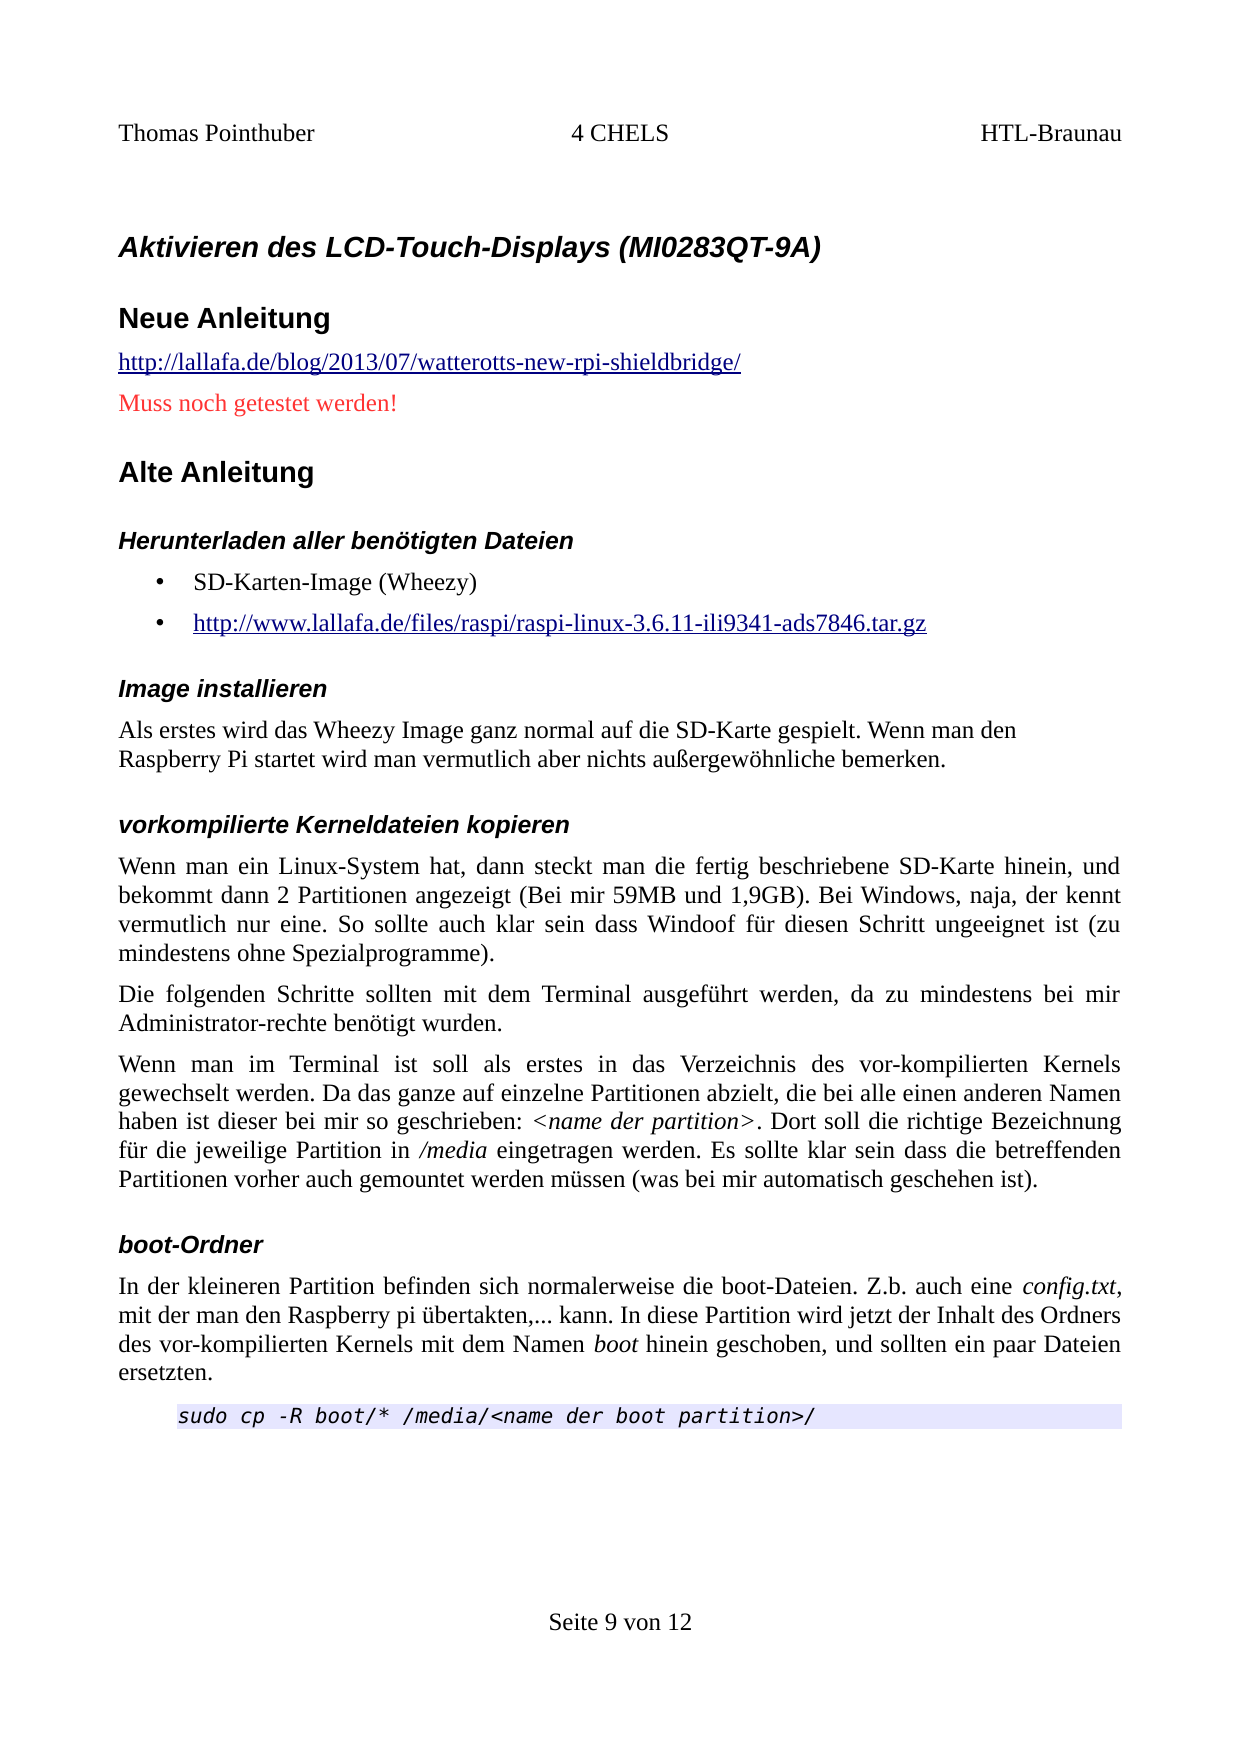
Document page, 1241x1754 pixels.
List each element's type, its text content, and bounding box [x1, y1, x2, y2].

subtitle vorkompilierte Kerneldateien kopieren [118, 810, 1122, 839]
text Wenn man ein Linux-System hat, dann steckt man die fertig beschriebene SD-Karte hinein, und bekommt dann 2 Partitionen angezeigt (Bei mir 59MB und 1,9GB). Bei Windows, naja, der kennt vermutlich nur eine. So sollte auch klar sein dass Windoof für diesen Schritt ungeeignet ist (zu mindestens ohne Spezialprogramme). [118, 851, 1122, 966]
text sudo cp -R boot/* /media/<name der boot partition>/ [177, 1404, 1122, 1429]
list http://www.lallafa.de/files/raspi/raspi-linux-3.6.11-ili9341-ads7846.tar.gz [156, 608, 1122, 637]
list SD-Karten-Image (Wheezy) [156, 567, 1122, 596]
text Wenn man im Terminal ist soll als erstes in das Verzeichnis des vor-kompilierten Kernels gewechselt werden. Da das ganze auf einzelne Partitionen abzielt, die bei alle einen anderen Namen haben ist dieser bei mir so geschrieben: <name der partition>. Dort soll die richtige Bezeichnung für die jeweilige Partition in /media eingetragen werden. Es sollte klar sein dass die betreffenden Partitionen vorher auch gemountet werden müssen (was bei mir automatisch geschehen ist). [118, 1049, 1122, 1193]
text Die folgenden Schritte sollten mit dem Terminal ausgeführt werden, da zu mindestens bei mir Administrator-rechte benötigt wurden. [118, 979, 1122, 1036]
subtitle boot-Ordner [118, 1230, 1122, 1259]
subtitle Image installieren [118, 674, 1122, 703]
subtitle Aktivieren des LCD-Touch-Displays (MI0283QT-9A) [118, 230, 1122, 264]
subtitle Neue Anleitung [118, 301, 1122, 335]
text Muss noch getestet werden! [118, 388, 1122, 417]
text http://lallafa.de/blog/2013/07/watterotts-new-rpi-shieldbridge/ [118, 347, 1122, 376]
text In der kleineren Partition befinden sich normalerweise die boot-Dateien. Z.b. auch eine config.txt, mit der man den Raspberry pi übertakten,... kann. In diese Partition wird jetzt der Inhalt des Ordners des vor-kompilierten Kernels mit dem Namen boot hinein geschoben, und sollten ein paar Dateien ersetzten. [118, 1271, 1122, 1386]
text Als erstes wird das Wheezy Image ganz normal auf die SD-Karte gespielt. Wenn man den Raspberry Pi startet wird man vermutlich aber nichts außergewöhnliche bemerken. [118, 715, 1122, 773]
subtitle Herunterladen aller benötigten Dateien [118, 526, 1122, 554]
subtitle Alte Anleitung [118, 455, 1122, 488]
